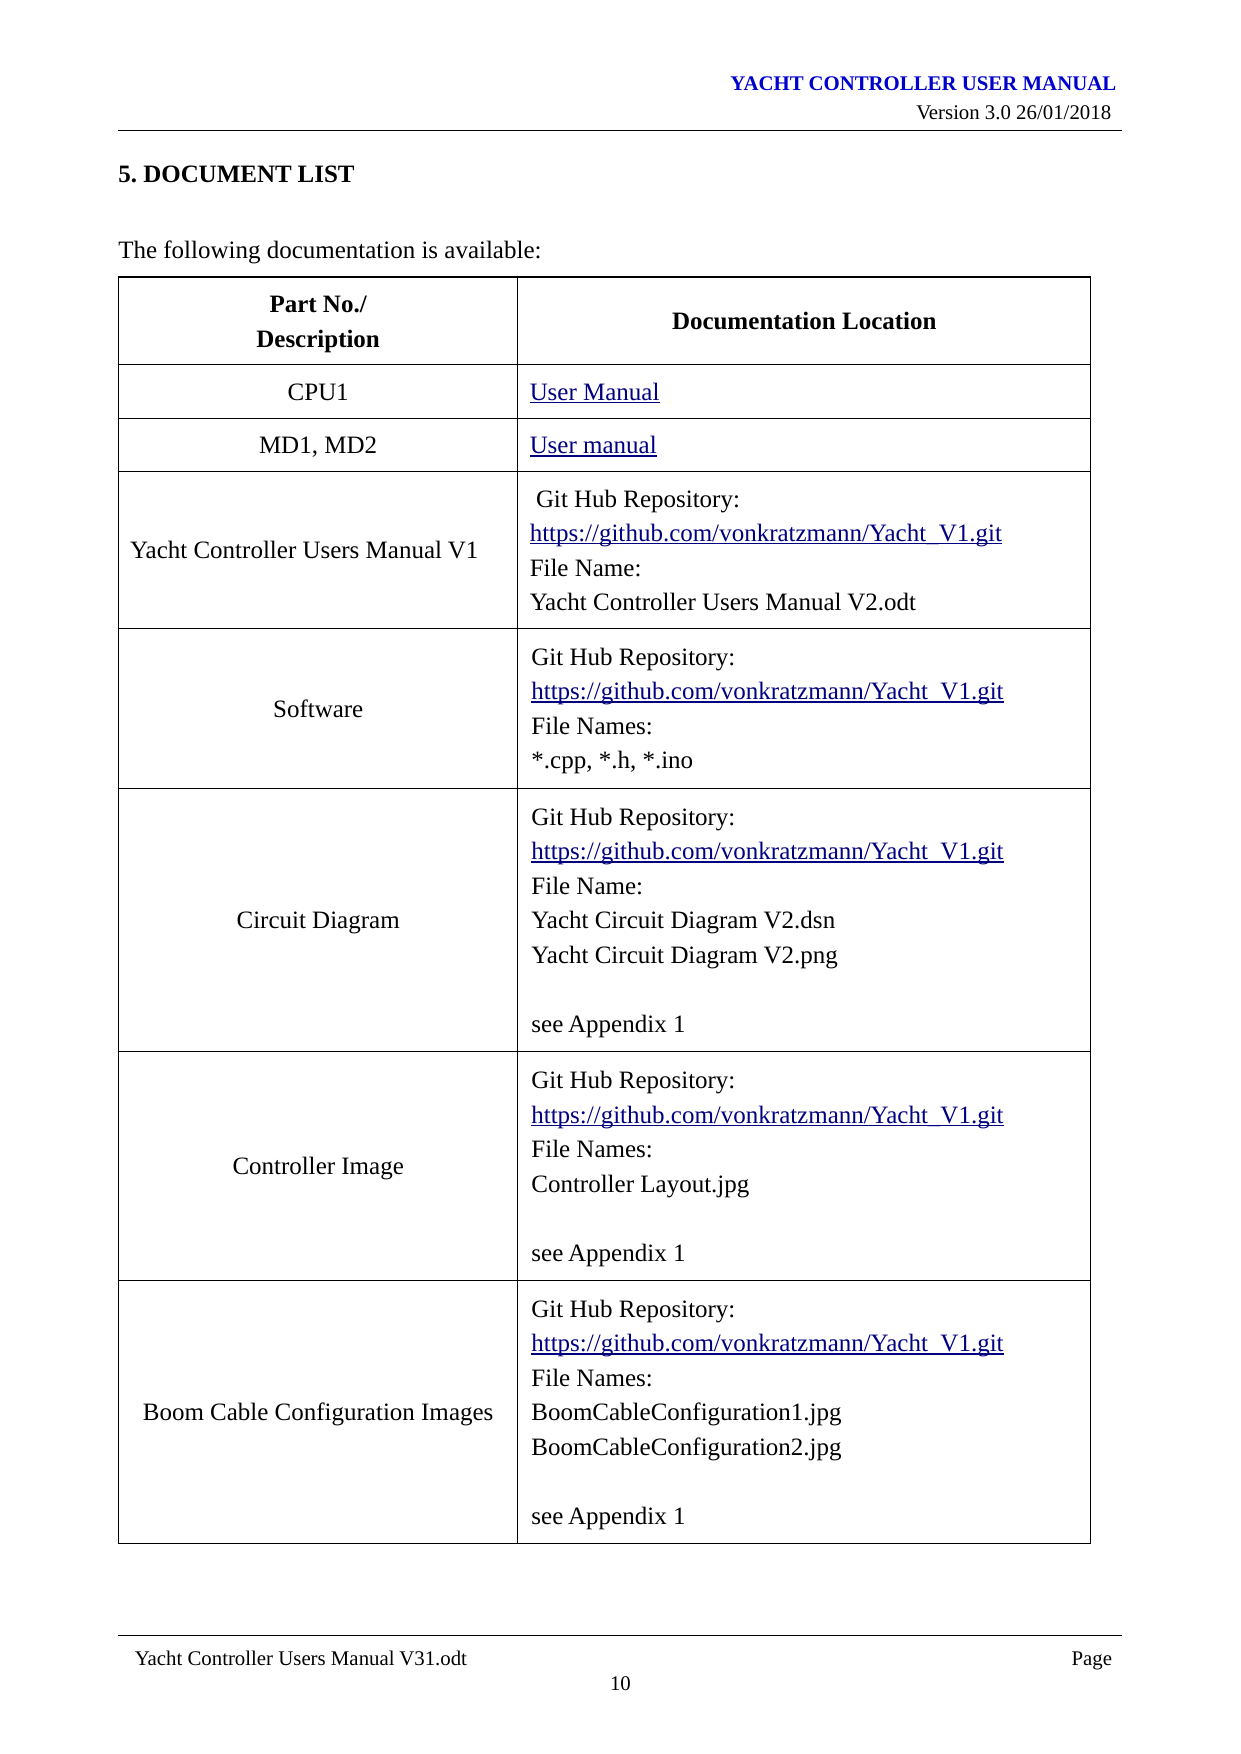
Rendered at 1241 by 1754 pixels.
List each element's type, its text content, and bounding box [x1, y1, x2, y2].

table_cell Controller Image [119, 1052, 517, 1280]
table_cell Git Hub Repository: https://github.com/vonkratzmann/Yacht_V1.git File Name: Yacht Controller Users Manual V2.odt [518, 472, 1090, 628]
table_cell Circuit Diagram [119, 789, 517, 1051]
text The following documentation is available: [118, 235, 1122, 264]
table_cell Git Hub Repository: https://github.com/vonkratzmann/Yacht_V1.git File Names: Controller Layout.jpg see Appendix 1 [518, 1052, 1090, 1280]
table_cell MD1, MD2 [119, 419, 517, 471]
table_cell CPU1 [119, 365, 517, 417]
table_header Part No./ Description [119, 278, 517, 364]
text 5. DOCUMENT LIST [118, 159, 1122, 188]
table_cell User manual [518, 419, 1090, 471]
table_cell Boom Cable Configuration Images [119, 1281, 517, 1543]
table_cell Git Hub Repository: https://github.com/vonkratzmann/Yacht_V1.git File Names: *.cpp, *.h, *.ino [518, 629, 1090, 787]
table_cell Git Hub Repository: https://github.com/vonkratzmann/Yacht_V1.git File Name: Yacht Circuit Diagram V2.dsn Yacht Circuit Diagram V2.png see Appendix 1 [518, 789, 1090, 1051]
table_cell Yacht Controller Users Manual V1 [119, 472, 517, 628]
table_cell Software [119, 629, 517, 787]
table_header Documentation Location [518, 278, 1090, 364]
table_cell User Manual [518, 365, 1090, 417]
table_cell Git Hub Repository: https://github.com/vonkratzmann/Yacht_V1.git File Names: BoomCableConfiguration1.jpg BoomCableConfiguration2.jpg see Appendix 1 [518, 1281, 1090, 1543]
